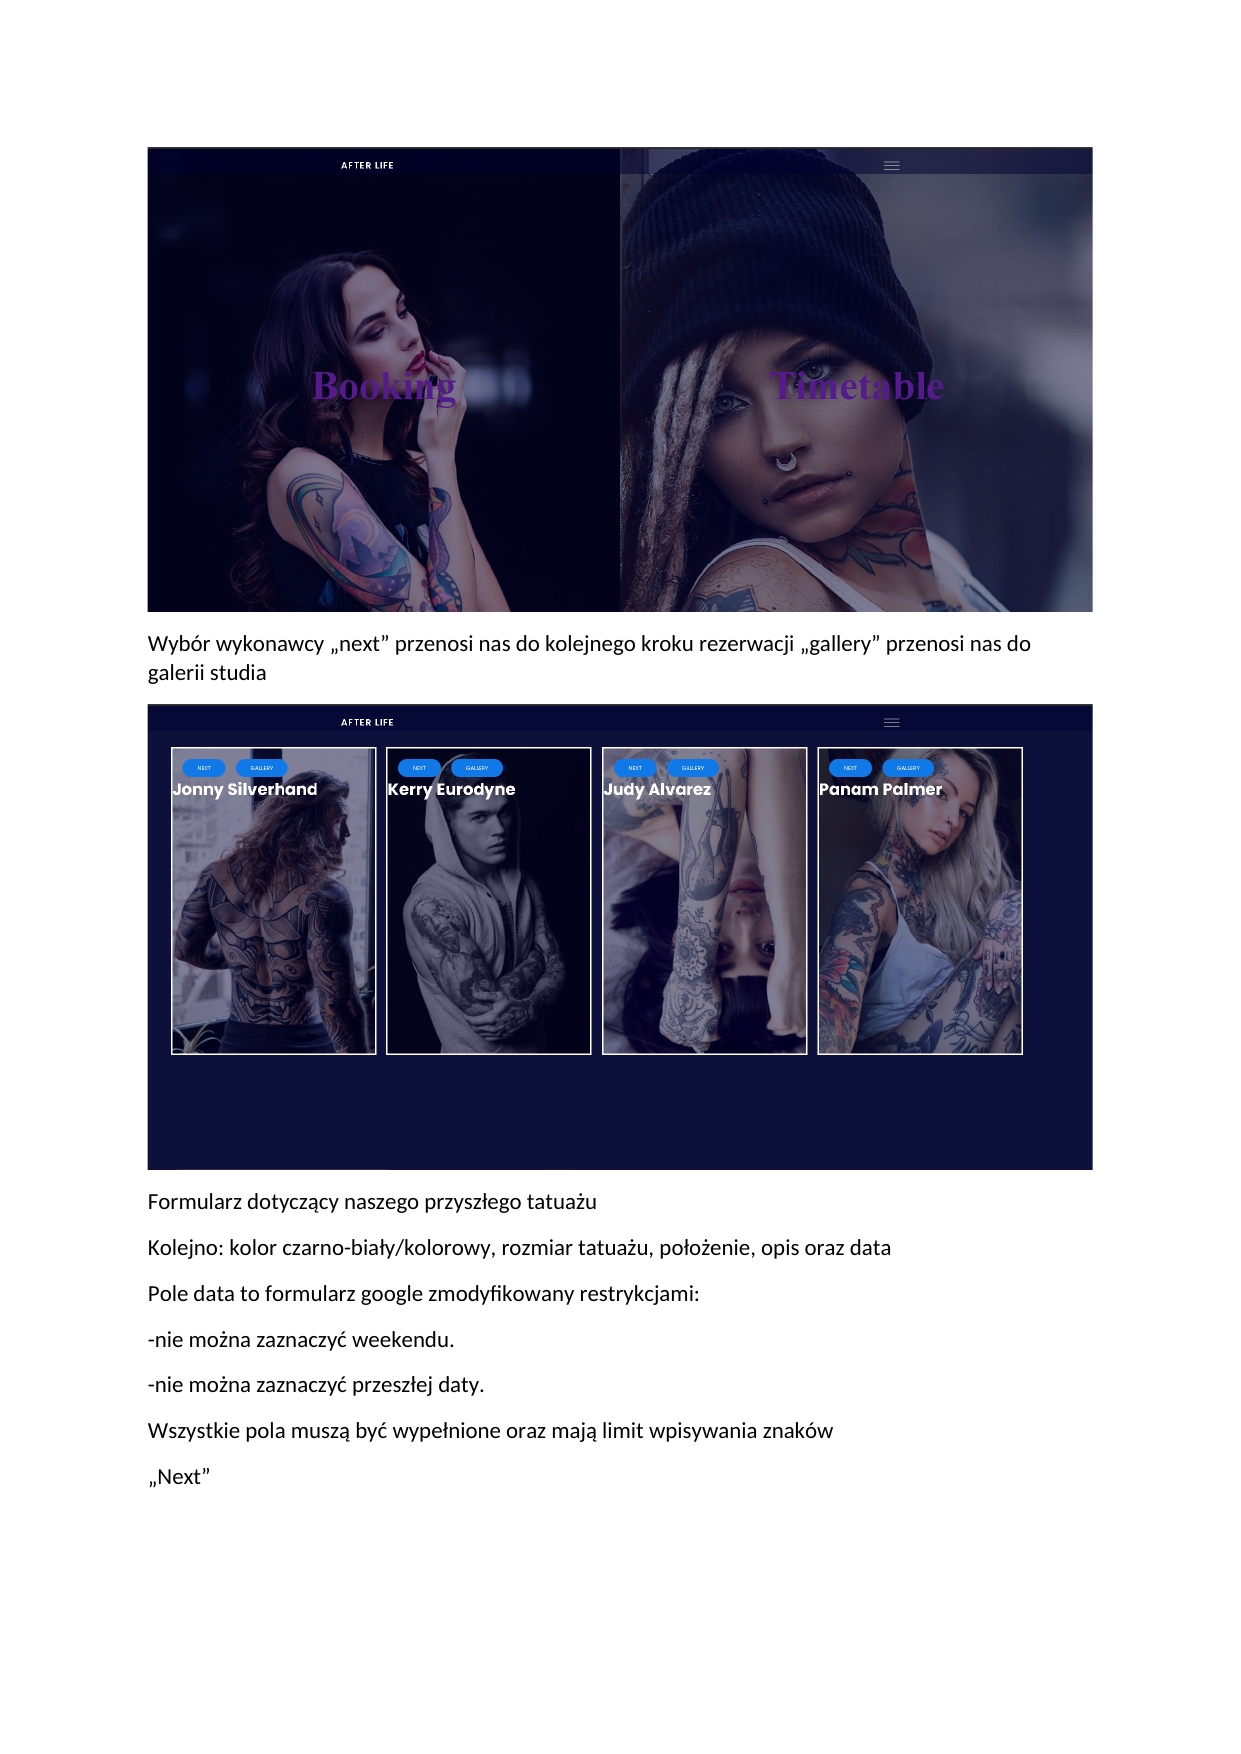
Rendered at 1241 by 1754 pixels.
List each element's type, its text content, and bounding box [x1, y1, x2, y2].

text -nie można zaznaczyć przeszłej daty. [148, 1370, 1093, 1398]
text Formularz dotyczący naszego przyszłego tatuażu [148, 1187, 1093, 1216]
text Wszystkie pola muszą być wypełnione oraz mają limit wpisywania znaków [148, 1416, 1093, 1444]
text „Next” [148, 1462, 1093, 1490]
text -nie można zaznaczyć weekendu. [148, 1325, 1093, 1353]
text Kolejno: kolor czarno-biały/kolorowy, rozmiar tatuażu, położenie, opis oraz data [148, 1233, 1093, 1261]
text Pole data to formularz google zmodyfikowany restrykcjami: [148, 1279, 1093, 1307]
text Wybór wykonawcy „next” przenosi nas do kolejnego kroku rezerwacji „gallery” przenosi nas do galerii studia [148, 629, 1093, 686]
